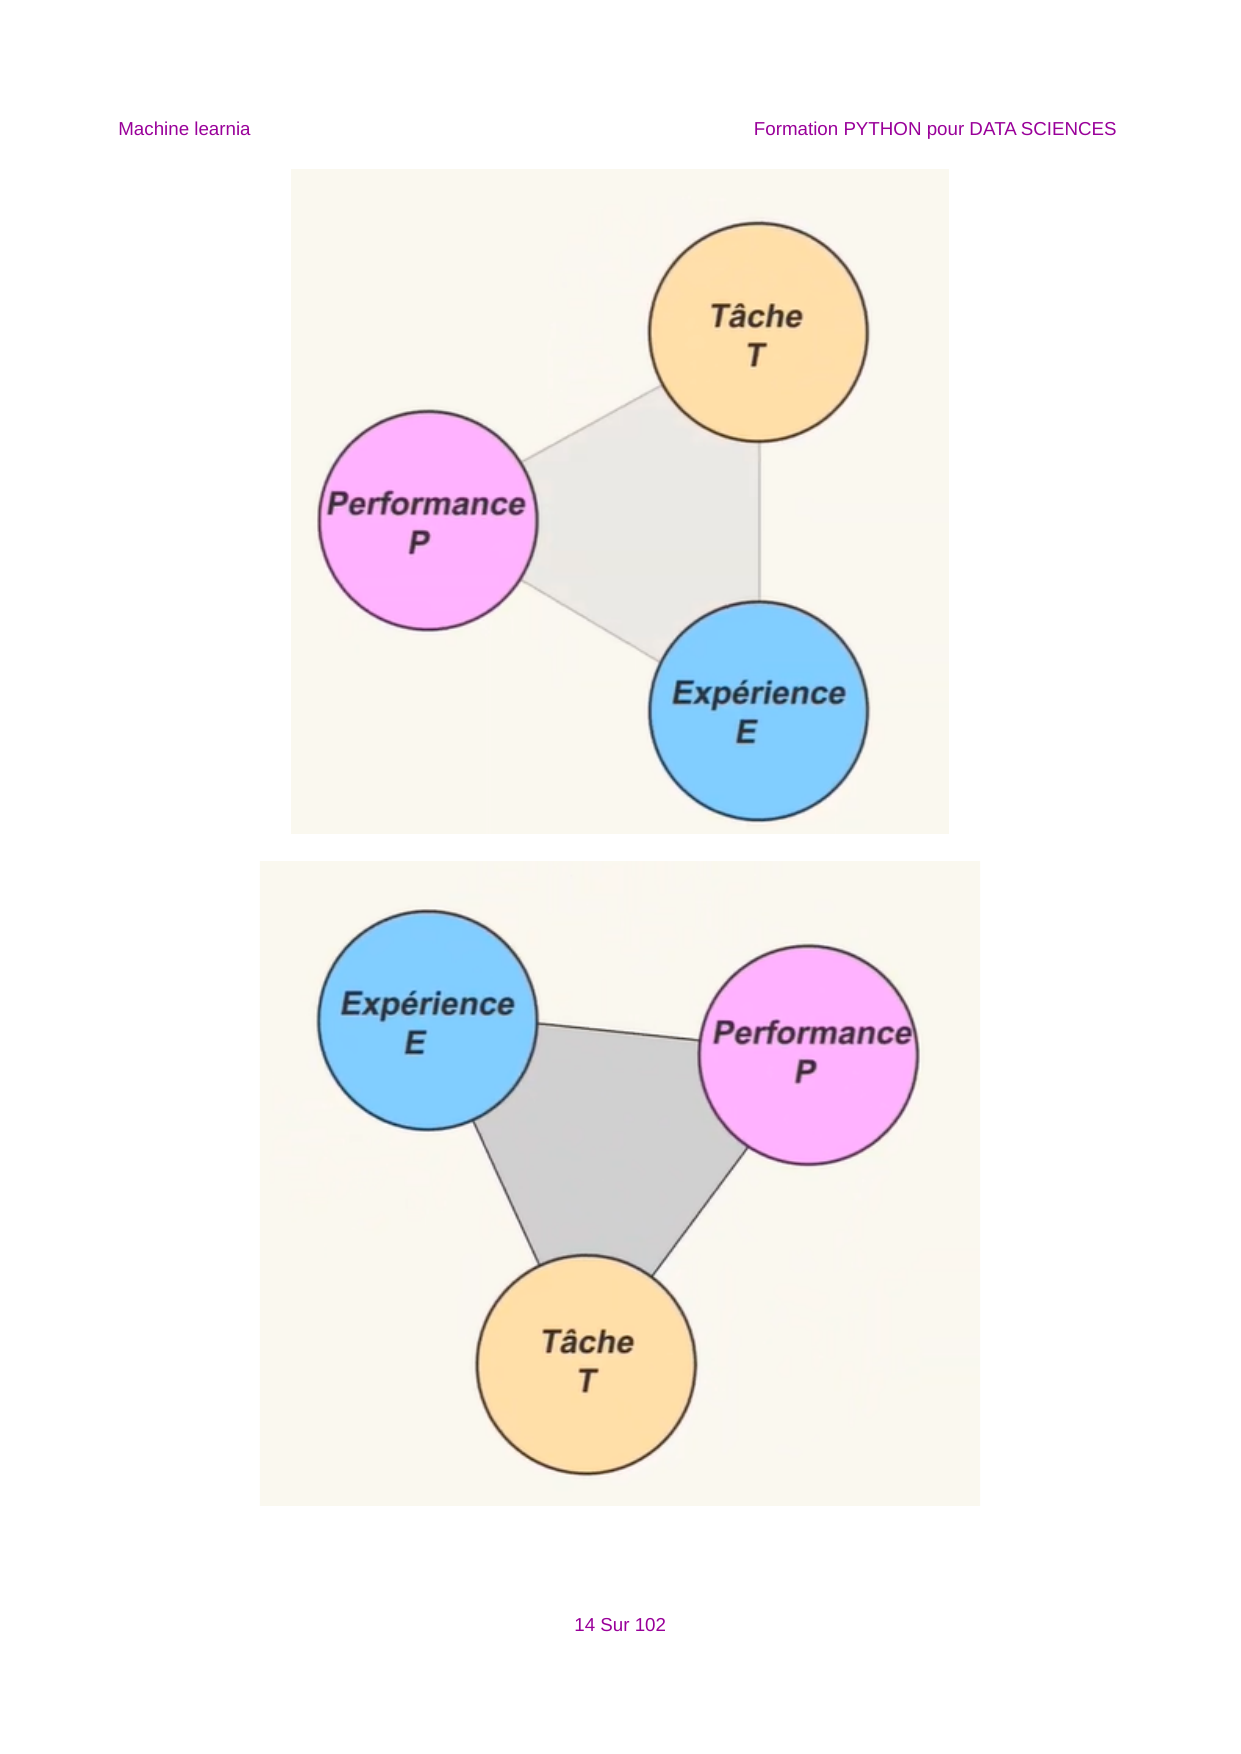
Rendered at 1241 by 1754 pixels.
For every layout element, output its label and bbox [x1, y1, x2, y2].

picture [291, 169, 949, 834]
picture [259, 861, 981, 1506]
